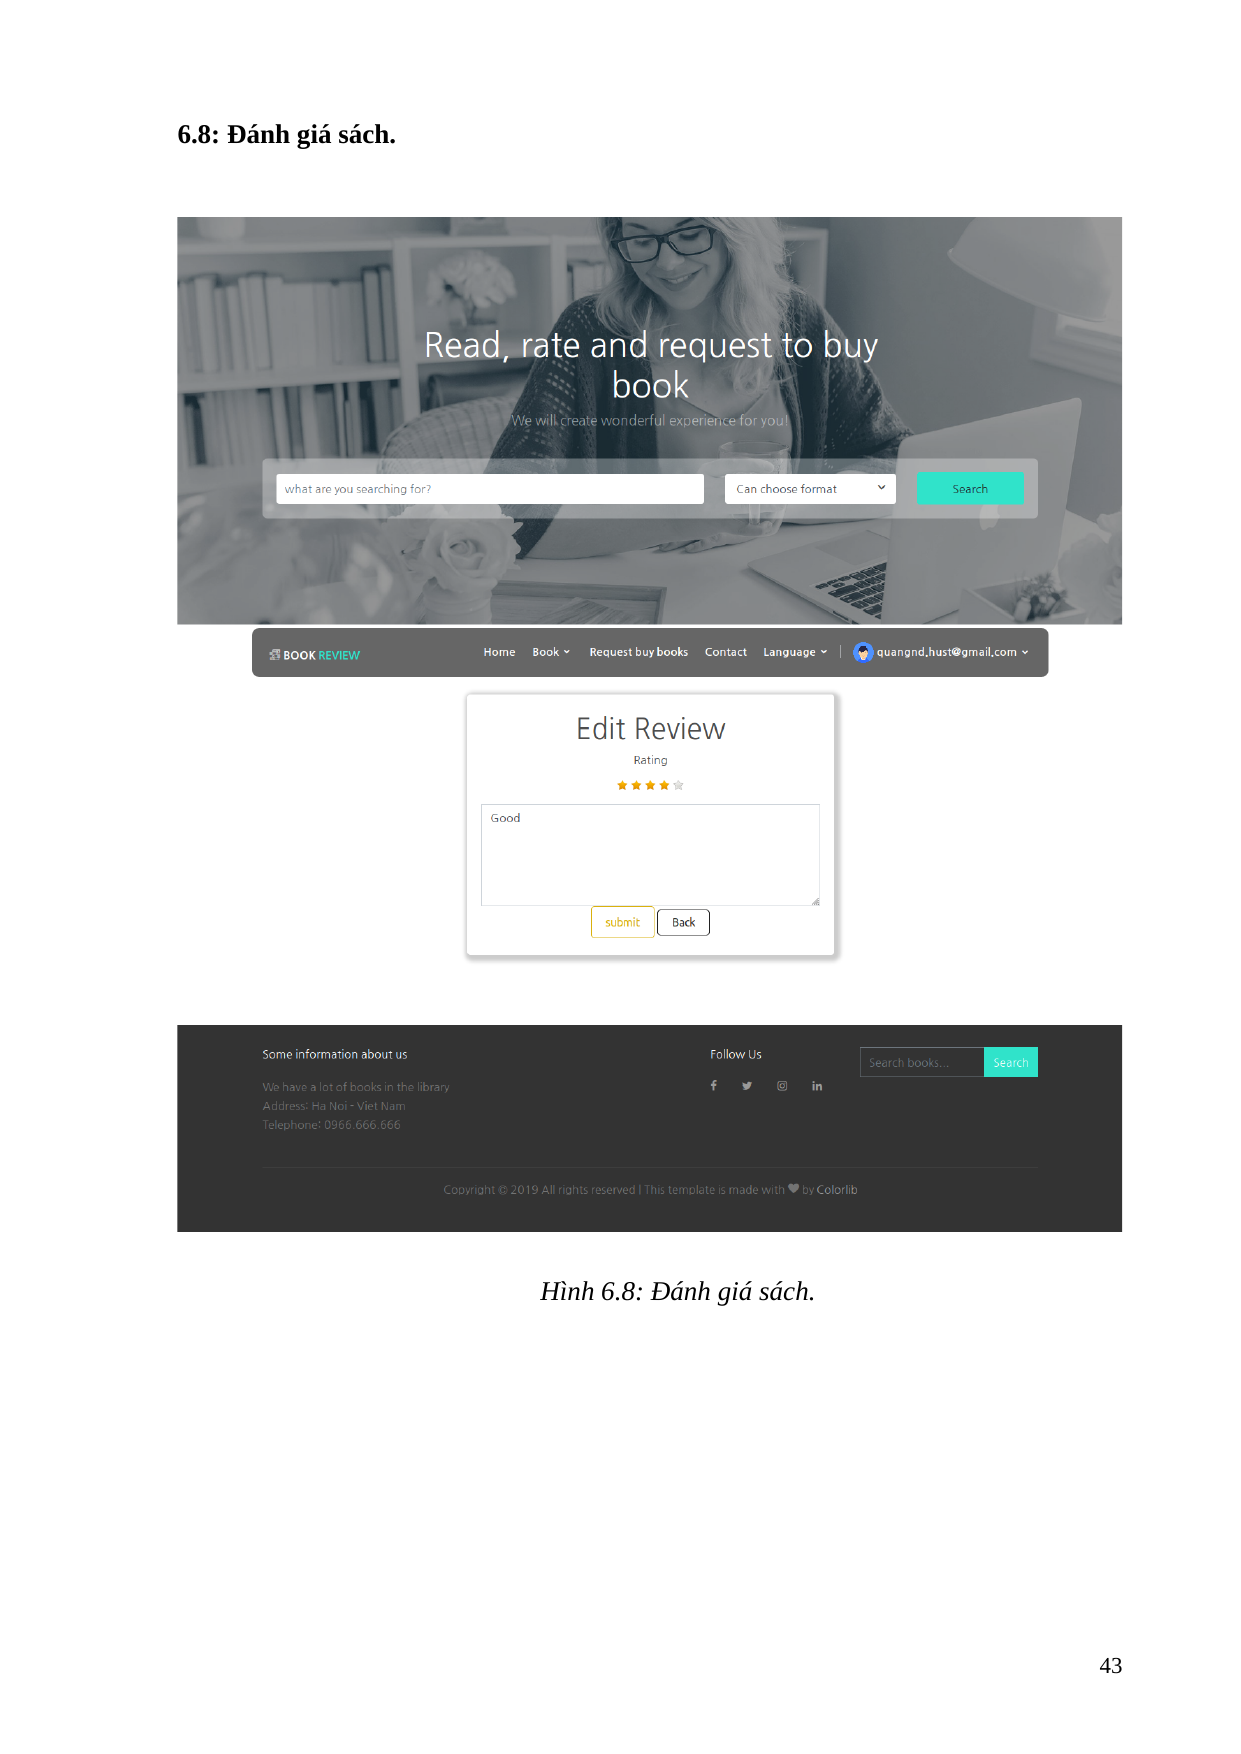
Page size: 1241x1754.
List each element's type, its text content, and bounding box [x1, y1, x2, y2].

subtitle 6.8: Đánh giá sách. [177, 118, 1122, 149]
picture [177, 217, 1123, 1232]
text Hình 6.8: Đánh giá sách. [815, 1275, 1122, 1307]
text Hình 6.8: Đánh giá sách. [177, 1275, 540, 1307]
